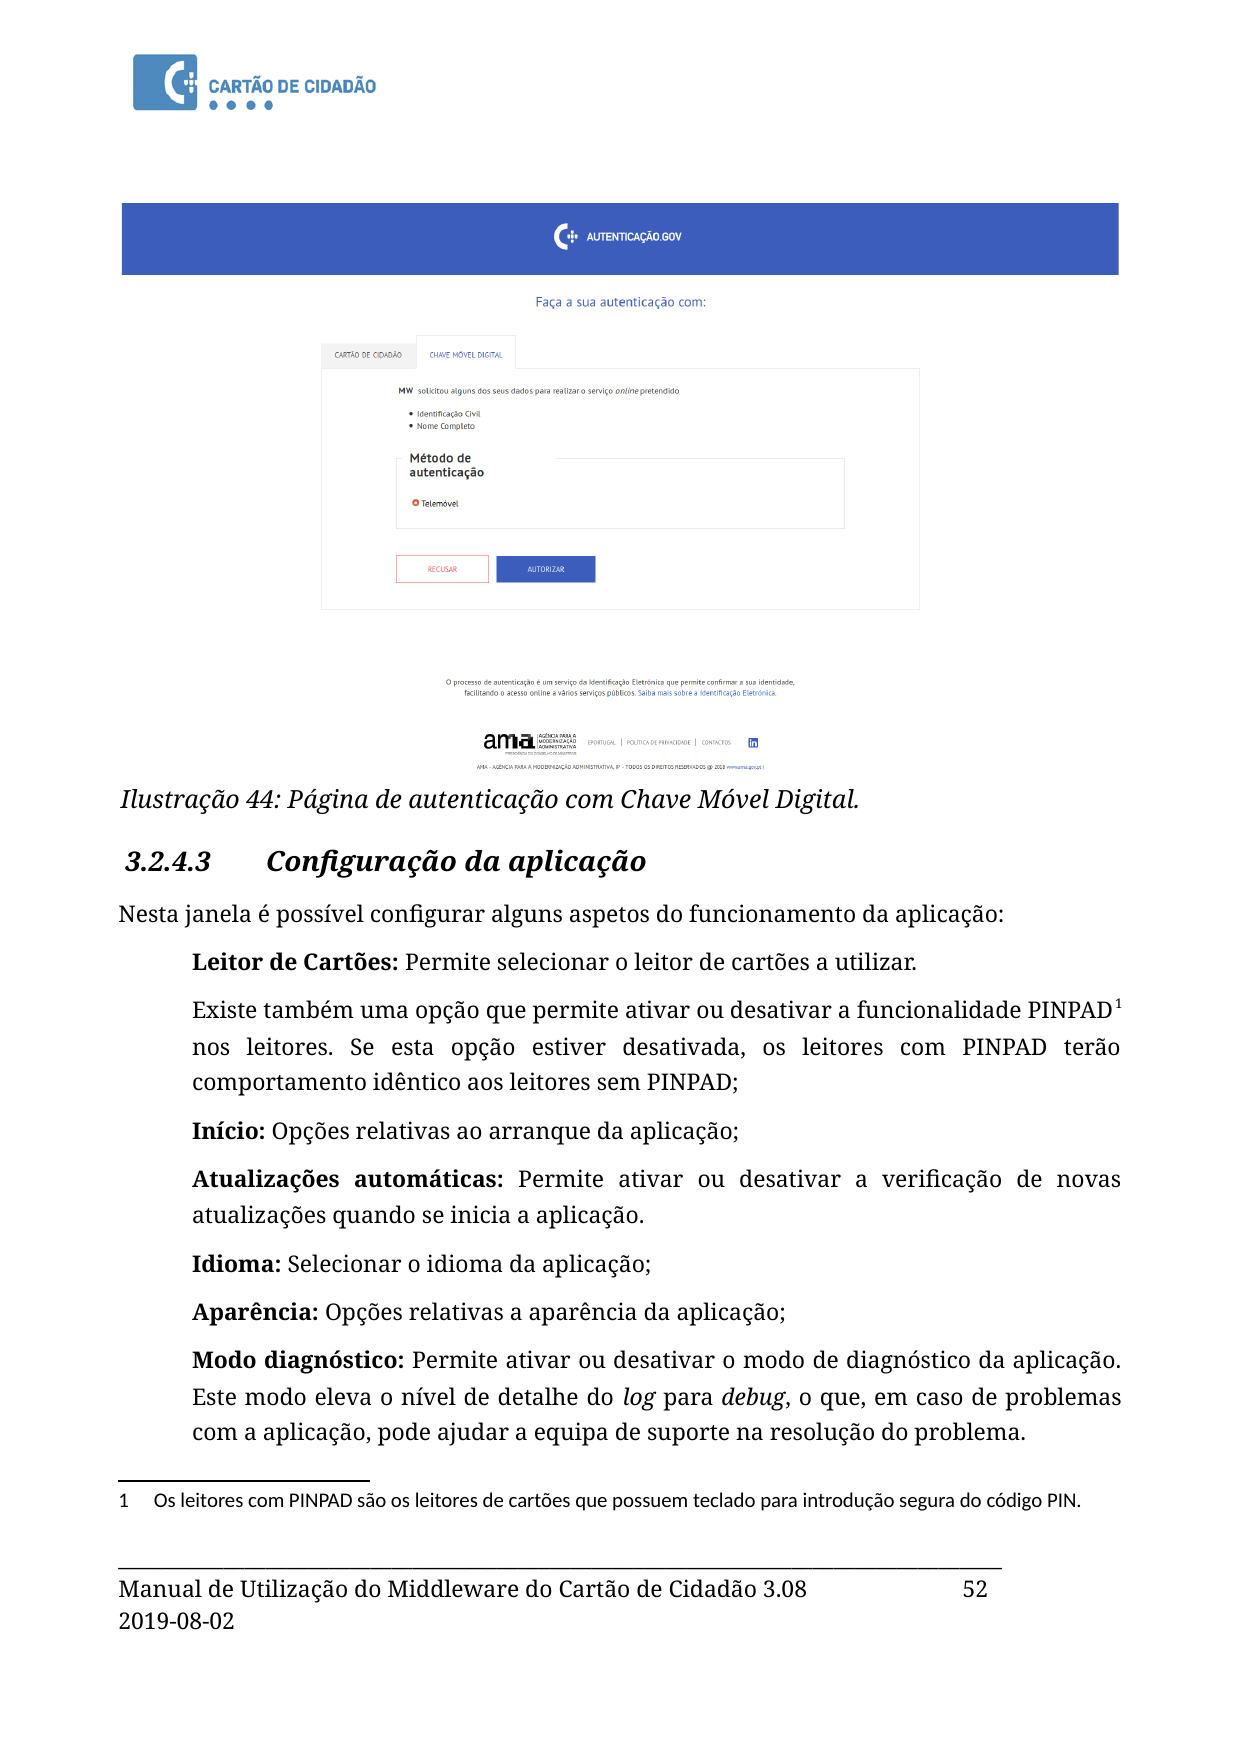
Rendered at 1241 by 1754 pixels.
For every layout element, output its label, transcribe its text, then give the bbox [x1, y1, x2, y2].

text Ilustração 44: Página de autenticação com Chave Móvel Digital. [120, 216, 1120, 815]
text Atualizações automáticas: Permite ativar ou desativar a verificação de novas atualizações quando se inicia a aplicação. [192, 1163, 1122, 1230]
picture [130, 47, 423, 118]
text Leitor de Cartões: Permite selecionar o leitor de cartões a utilizar. [192, 946, 1122, 977]
text Modo diagnóstico: Permite ativar ou desativar o modo de diagnóstico da aplicação. Este modo eleva o nível de detalhe do log para debug, o que, em caso de problemas com a aplicação, pode ajudar a equipa de suporte na resolução do problema. [192, 1344, 1122, 1448]
text Nesta janela é possível configurar alguns aspetos do funcionamento da aplicação: [118, 898, 1122, 929]
subtitle Configuração da aplicação [118, 204, 1122, 879]
text Aparência: Opções relativas a aparência da aplicação; [192, 1296, 1122, 1327]
text Início: Opções relativas ao arranque da aplicação; [192, 1115, 1122, 1146]
text Os leitores com PINPAD são os leitores de cartões que possuem teclado para introdução segura do código PIN. [118, 1487, 1122, 1513]
text Existe também uma opção que permite ativar ou desativar a funcionalidade PINPAD nos leitores. Se esta opção estiver desativada, os leitores com PINPAD terão comportamento idêntico aos leitores sem PINPAD; [192, 994, 1122, 1098]
picture [121, 203, 1119, 777]
text Idioma: Selecionar o idioma da aplicação; [192, 1248, 1122, 1279]
